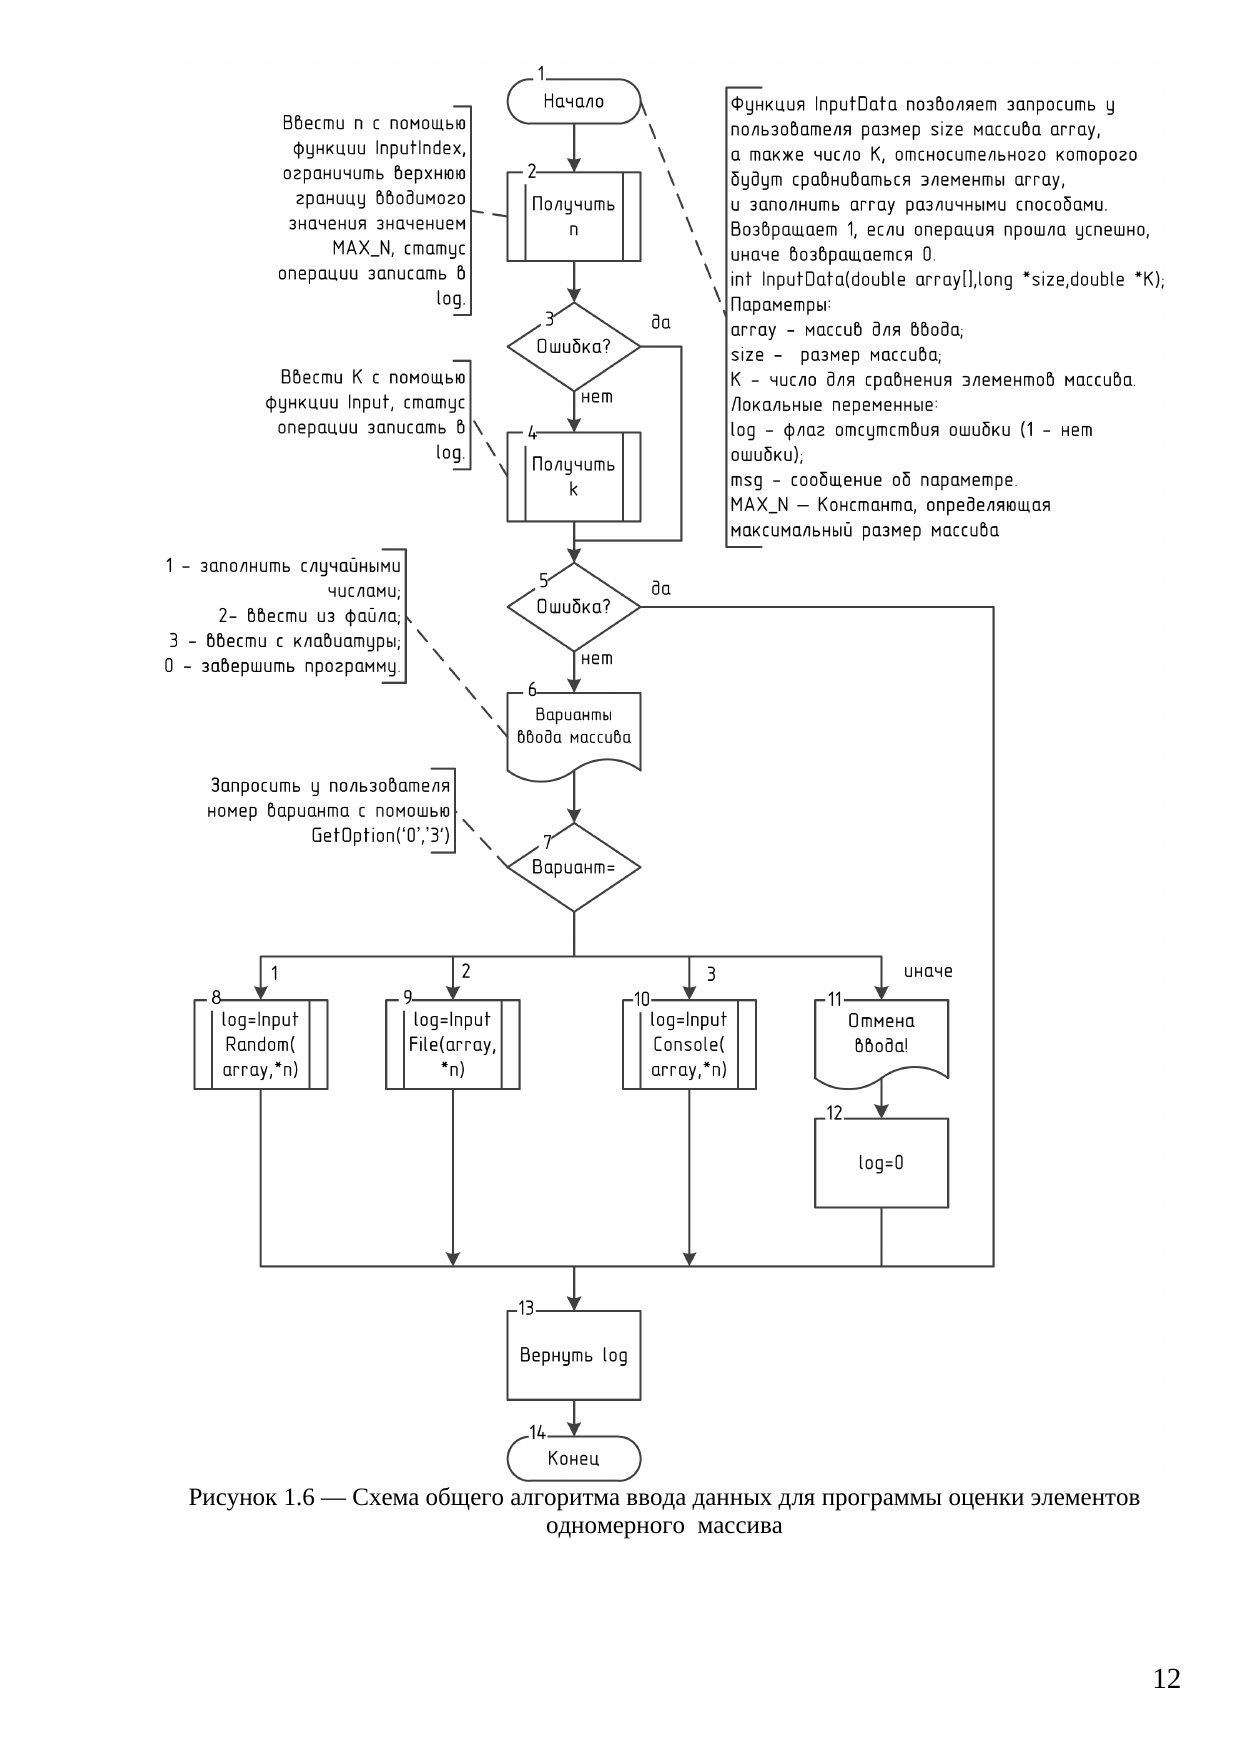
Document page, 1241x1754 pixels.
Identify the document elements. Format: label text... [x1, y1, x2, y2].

picture [164, 59, 1165, 1482]
text Рисунок 1.6 — Схема общего алгоритма ввода данных для программы оценки элементов одномерного массива [148, 1482, 1181, 1539]
